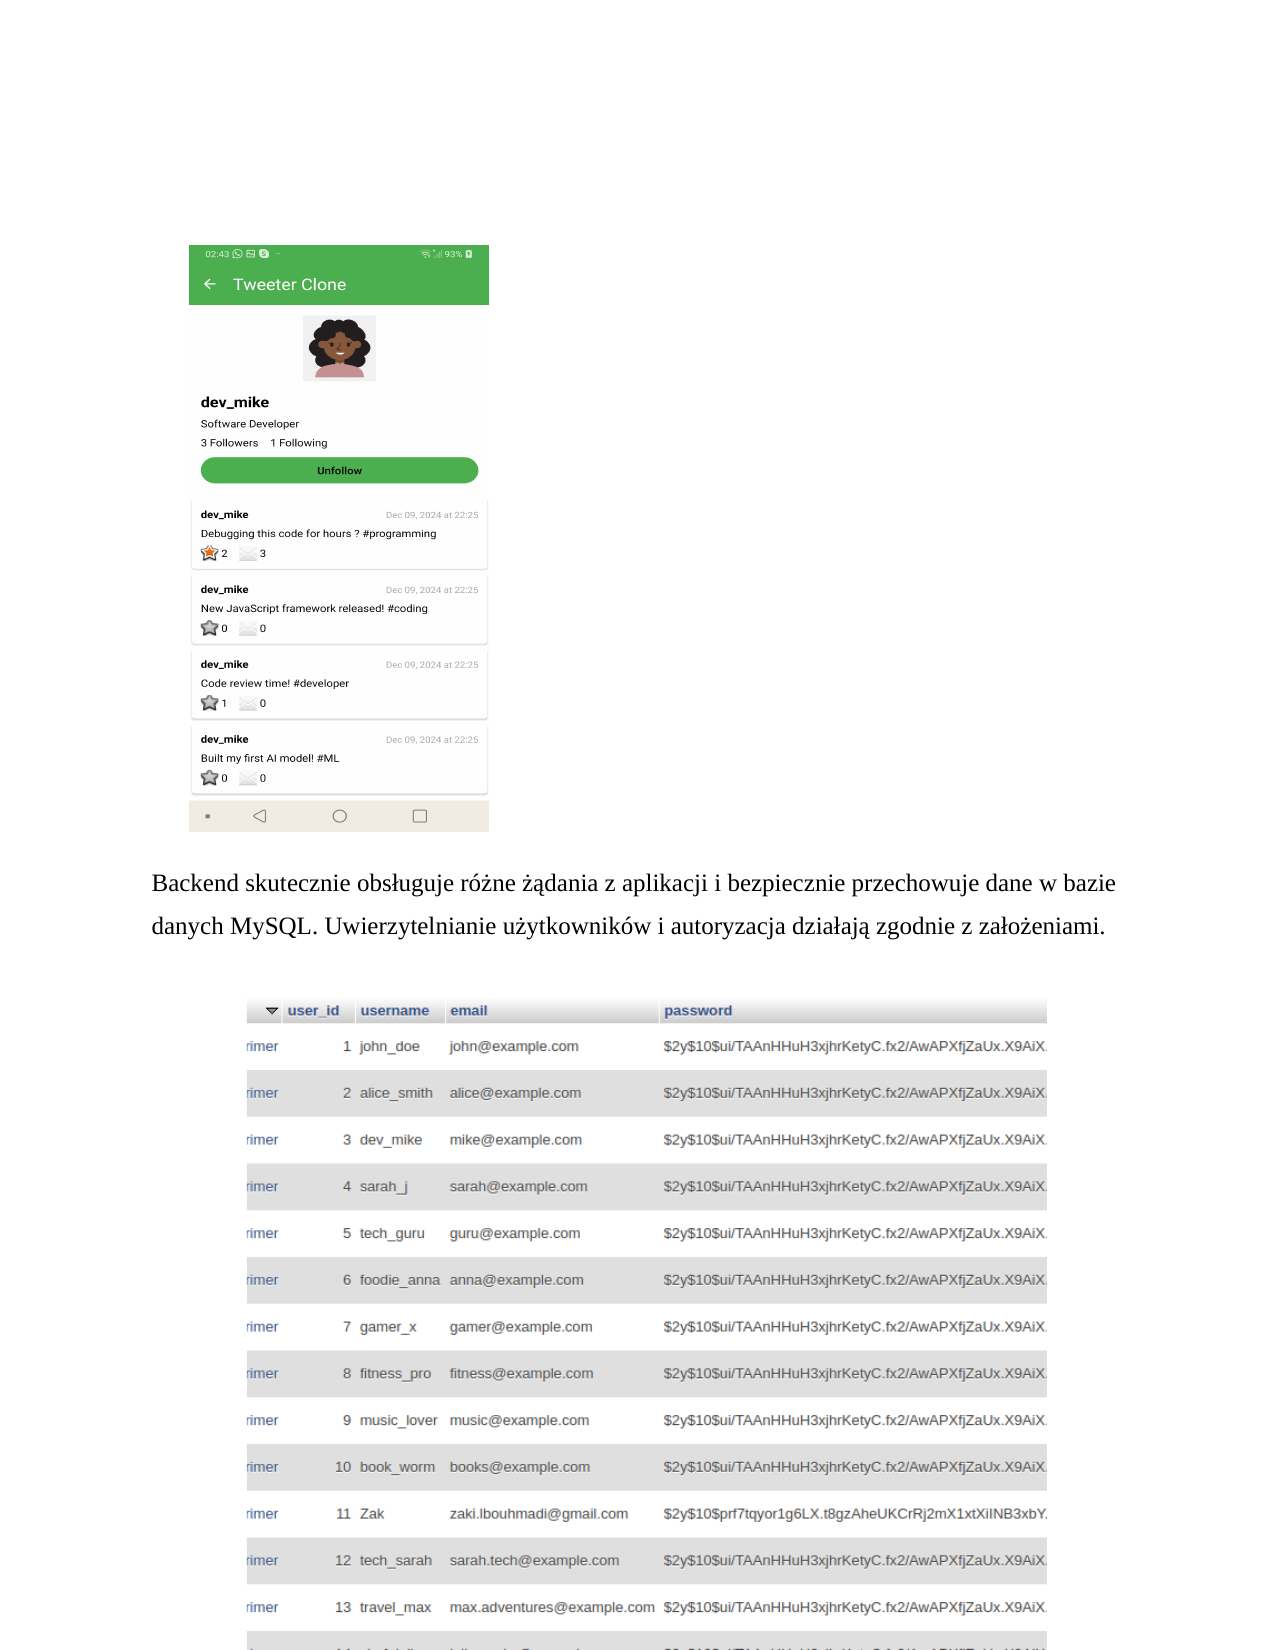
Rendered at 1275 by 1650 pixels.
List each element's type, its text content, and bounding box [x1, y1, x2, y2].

picture [189, 245, 489, 832]
picture [246, 982, 1047, 1650]
text Backend skutecznie obsługuje różne żądania z aplikacji i bezpiecznie przechowuje dane w bazie danych MySQL. Uwierzytelnianie użytkowników i autoryzacja działają zgodnie z założeniami. [151, 868, 1123, 940]
